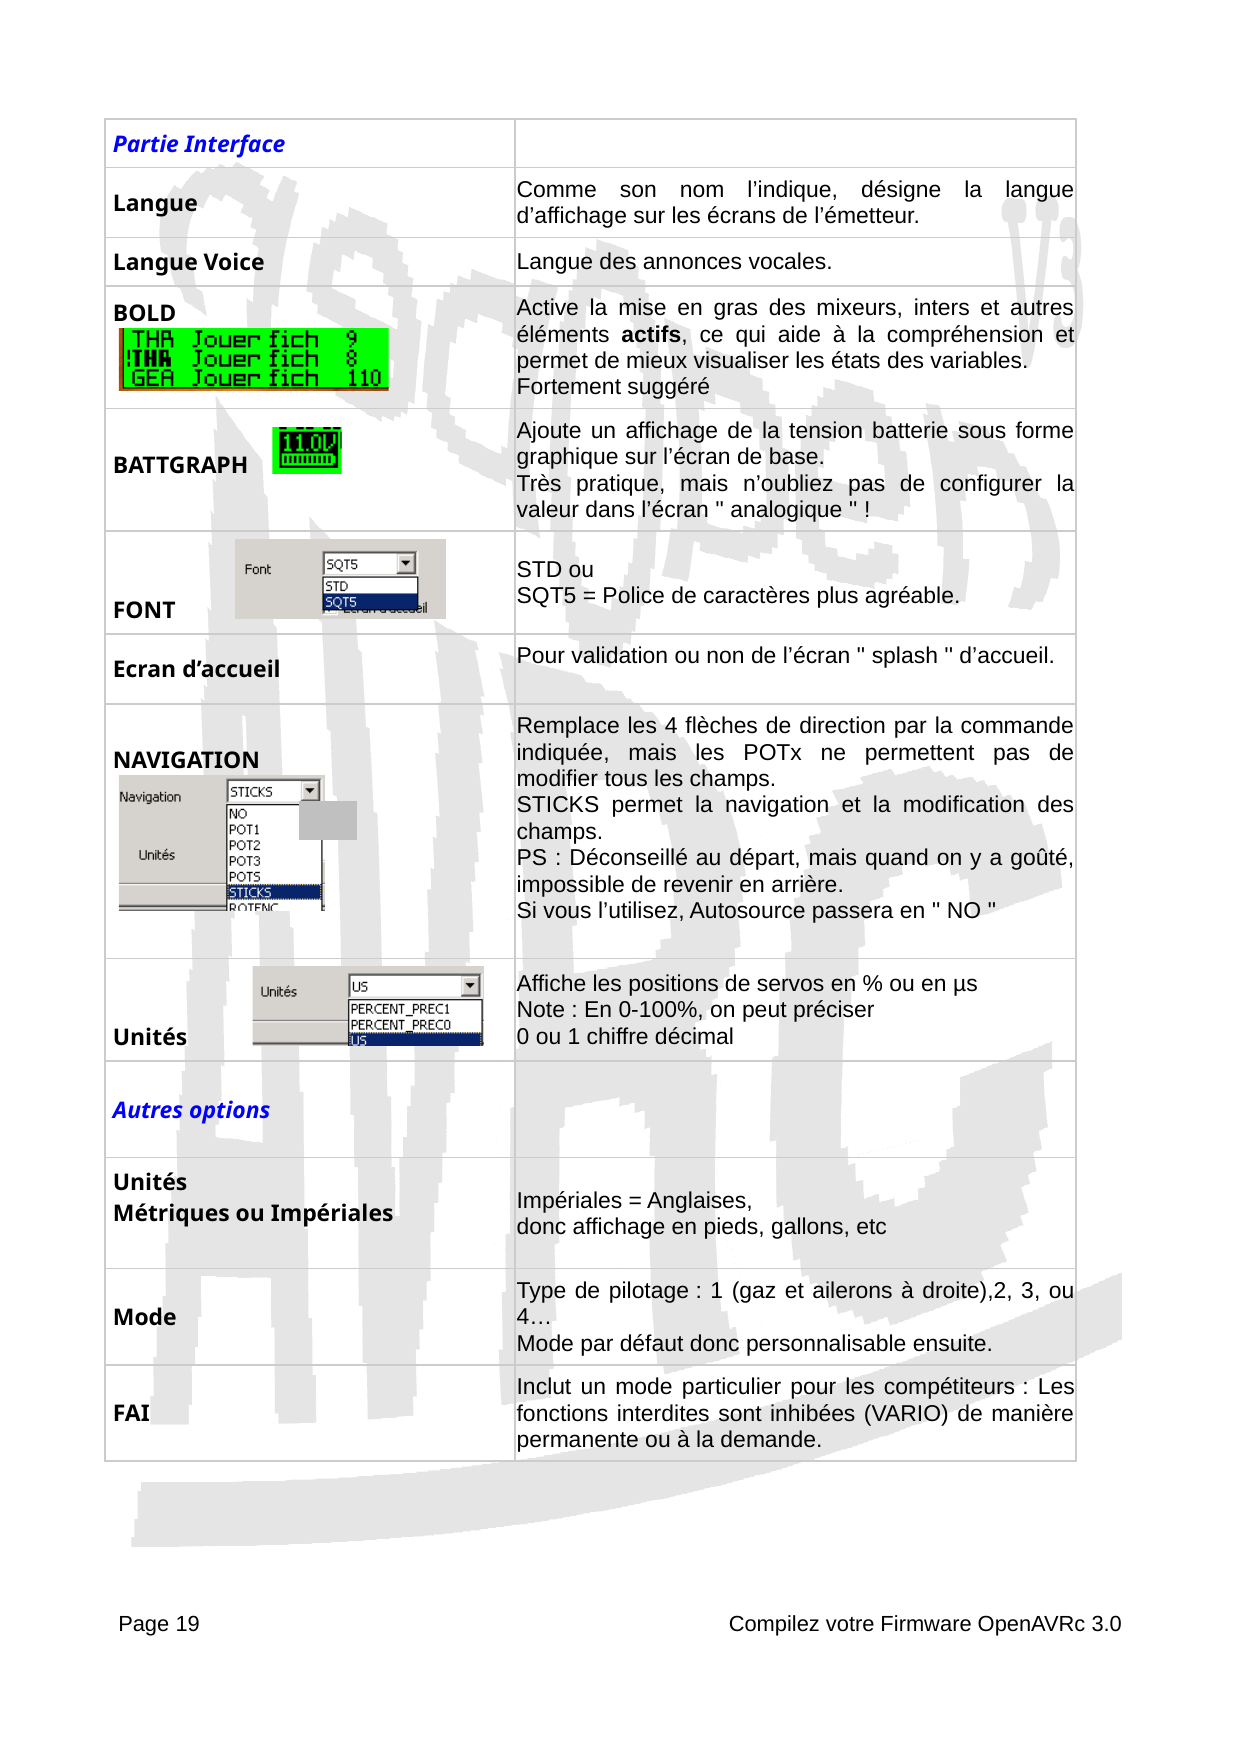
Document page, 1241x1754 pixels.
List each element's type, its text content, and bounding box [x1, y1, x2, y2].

table_cell Inclut un mode particulier pour les compétiteurs : Les fonctions interdites sont inhibées (VARIO) de manière permanente ou à la demande. [516, 1366, 1075, 1460]
table_cell Autres options [106, 1062, 514, 1157]
table_cell BOLD [106, 287, 514, 407]
table_cell Active la mise en gras des mixeurs, inters et autres éléments actifs, ce qui aide à la compréhension et permet de mieux visualiser les états des variables. Fortement suggéré [516, 287, 1075, 407]
table_cell BATTGRAPH [106, 409, 514, 530]
table_cell FAI [106, 1366, 514, 1460]
table_cell NAVIGATION [106, 705, 514, 957]
table_cell Pour validation ou non de l’écran '' splash '' d’accueil. [516, 635, 1075, 703]
table_cell Partie Interface [106, 120, 514, 167]
table_cell FONT [106, 532, 514, 633]
table_cell [516, 1062, 1075, 1157]
table_cell Ajoute un affichage de la tension batterie sous forme graphique sur l’écran de base. Très pratique, mais n’oubliez pas de configurer la valeur dans l’écran '' analogique '' ! [516, 409, 1075, 530]
table_cell Remplace les 4 flèches de direction par la commande indiquée, mais les POTx ne permettent pas de modifier tous les champs. STICKS permet la navigation et la modification des champs. PS : Déconseillé au départ, mais quand on y a goûté, impossible de revenir en arrière. Si vous l’utilisez, Autosource passera en '' NO '' [516, 705, 1075, 957]
table_cell Affiche les positions de servos en % ou en µs Note : En 0-100%, on peut préciser 0 ou 1 chiffre décimal [516, 959, 1075, 1060]
table_cell Langue [106, 168, 514, 236]
table_cell Comme son nom l’indique, désigne la langue d’affichage sur les écrans de l’émetteur. [516, 168, 1075, 236]
table_cell STD ou SQT5 = Police de caractères plus agréable. [516, 532, 1075, 633]
table_cell Langue des annonces vocales. [516, 238, 1075, 285]
table_cell Langue Voice [106, 238, 514, 285]
table_cell Impériales = Anglaises, donc affichage en pieds, gallons, etc [516, 1158, 1075, 1268]
table_cell Unités [106, 959, 514, 1060]
table_cell Mode [106, 1269, 514, 1364]
table_cell Type de pilotage : 1 (gaz et ailerons à droite),2, 3, ou 4… Mode par défaut donc personnalisable ensuite. [516, 1269, 1075, 1364]
table_cell Unités Métriques ou Impériales [106, 1158, 514, 1268]
table_cell [516, 120, 1075, 167]
table_cell Ecran d’accueil [106, 635, 514, 703]
